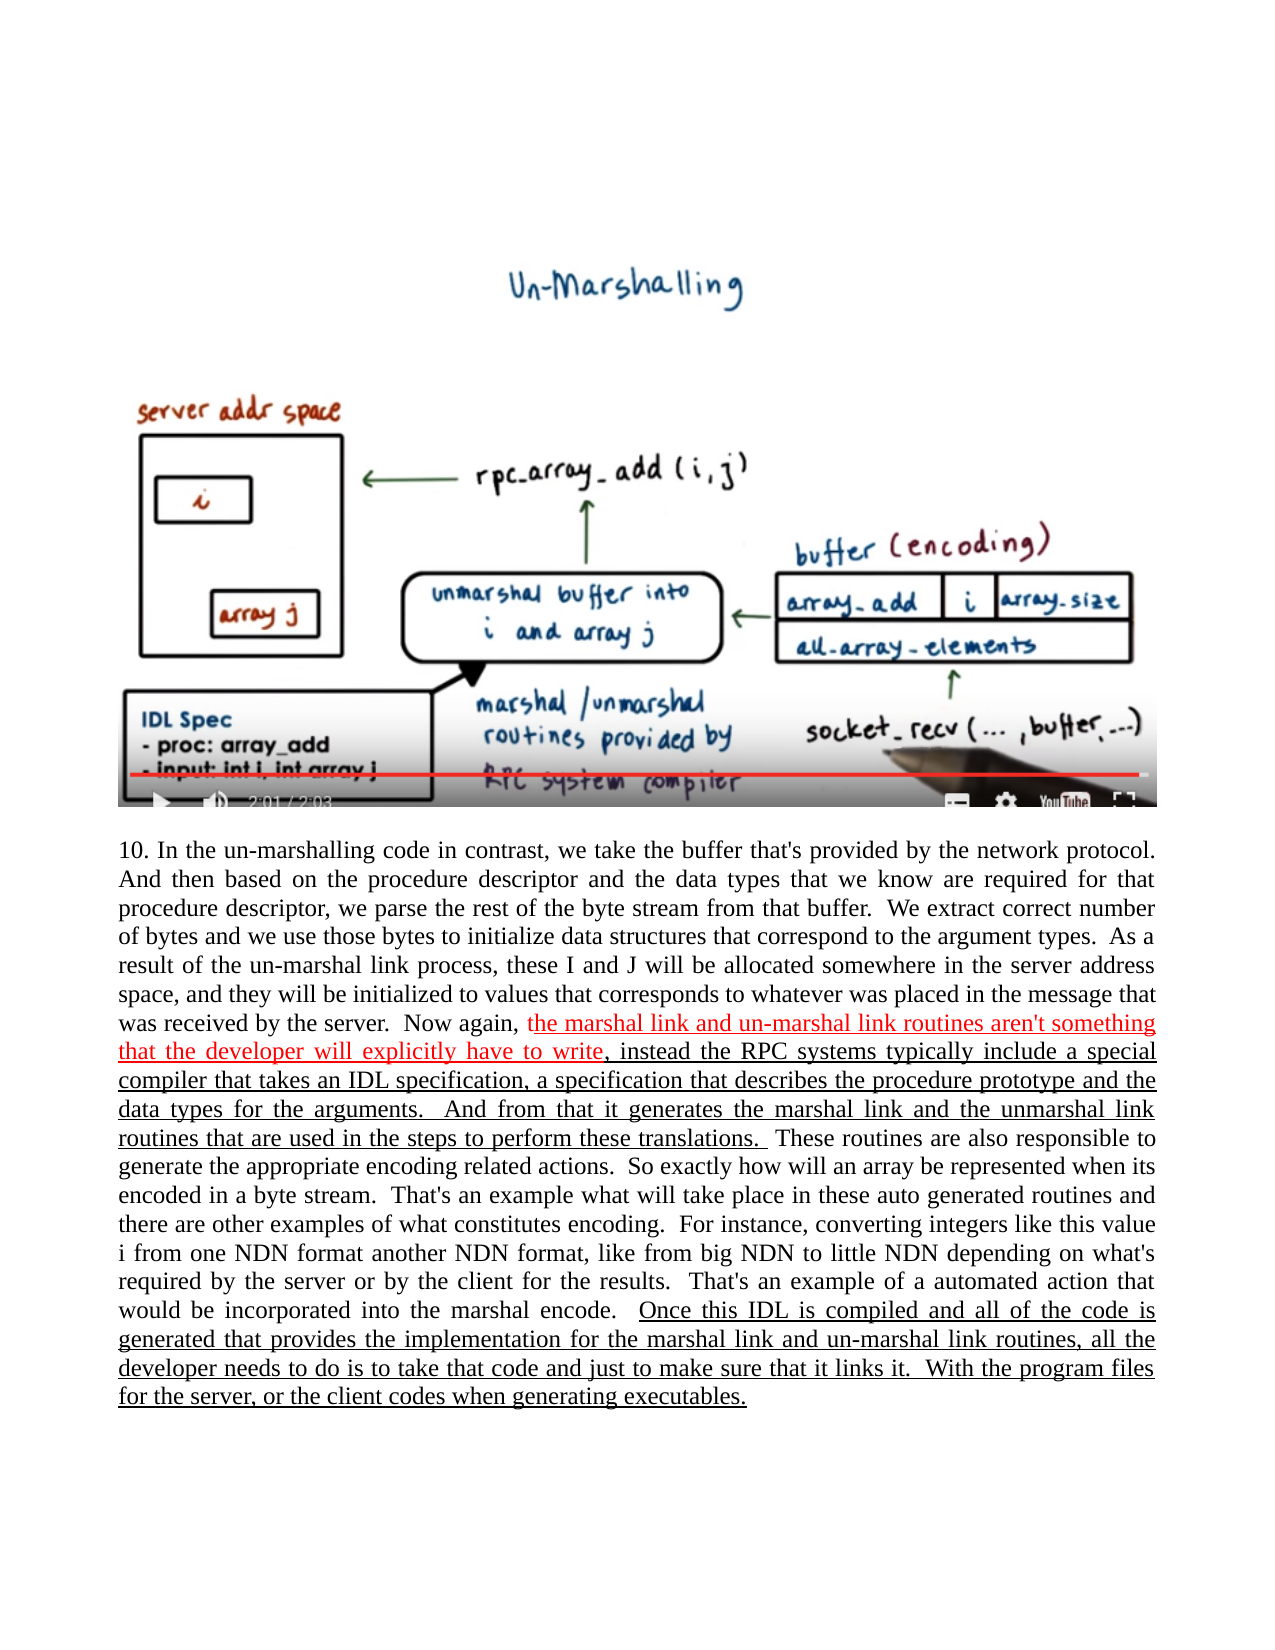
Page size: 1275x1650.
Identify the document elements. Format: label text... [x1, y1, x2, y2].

text data types for the arguments. And from that it generates the marshal link and the unmarshal link routines that are used in the steps to perform these translations. These routines are also responsible to generate the appropriate encoding related actions. So exactly how will an array be represented when its encoded in a byte stream. That's an example what will take place in these auto generated routines and there are other examples of what constitutes encoding. For instance, converting integers like this value i from one NDN format another NDN format, like from big NDN to little NDN depending on what's required by the server or by the client for the results. That's an example of a automated action that would be incorporated into the marshal encode. Once this IDL is compiled and all of the code is generated that provides the implementation for the marshal link and un-marshal link routines, all the developer needs to do is to take that code and just to make sure that it links it. With the program files for the server, or the client codes when generating executables. [118, 1092, 1157, 1410]
text 10. In the un-marshalling code in contrast, we take the buffer that's provided by the network protocol. And then based on the procedure descriptor and the data types that we know are required for that procedure descriptor, we parse the rest of the byte stream from that buffer. We extract correct number of bytes and we use those bytes to initialize data structures that correspond to the argument types. As a result of the un-marshal link process, these I and J will be allocated somewhere in the server address space, and they will be initialized to values that corresponds to whatever was placed in the message that was received by the server. Now again, the marshal link and un-marshal link routines aren't something that the developer will explicitly have to write, instead the RPC systems typically include a special [118, 835, 1157, 1061]
text compiler that takes an IDL specification, a specification that describes the procedure prototype and the [118, 1063, 1157, 1090]
picture [118, 261, 1157, 807]
